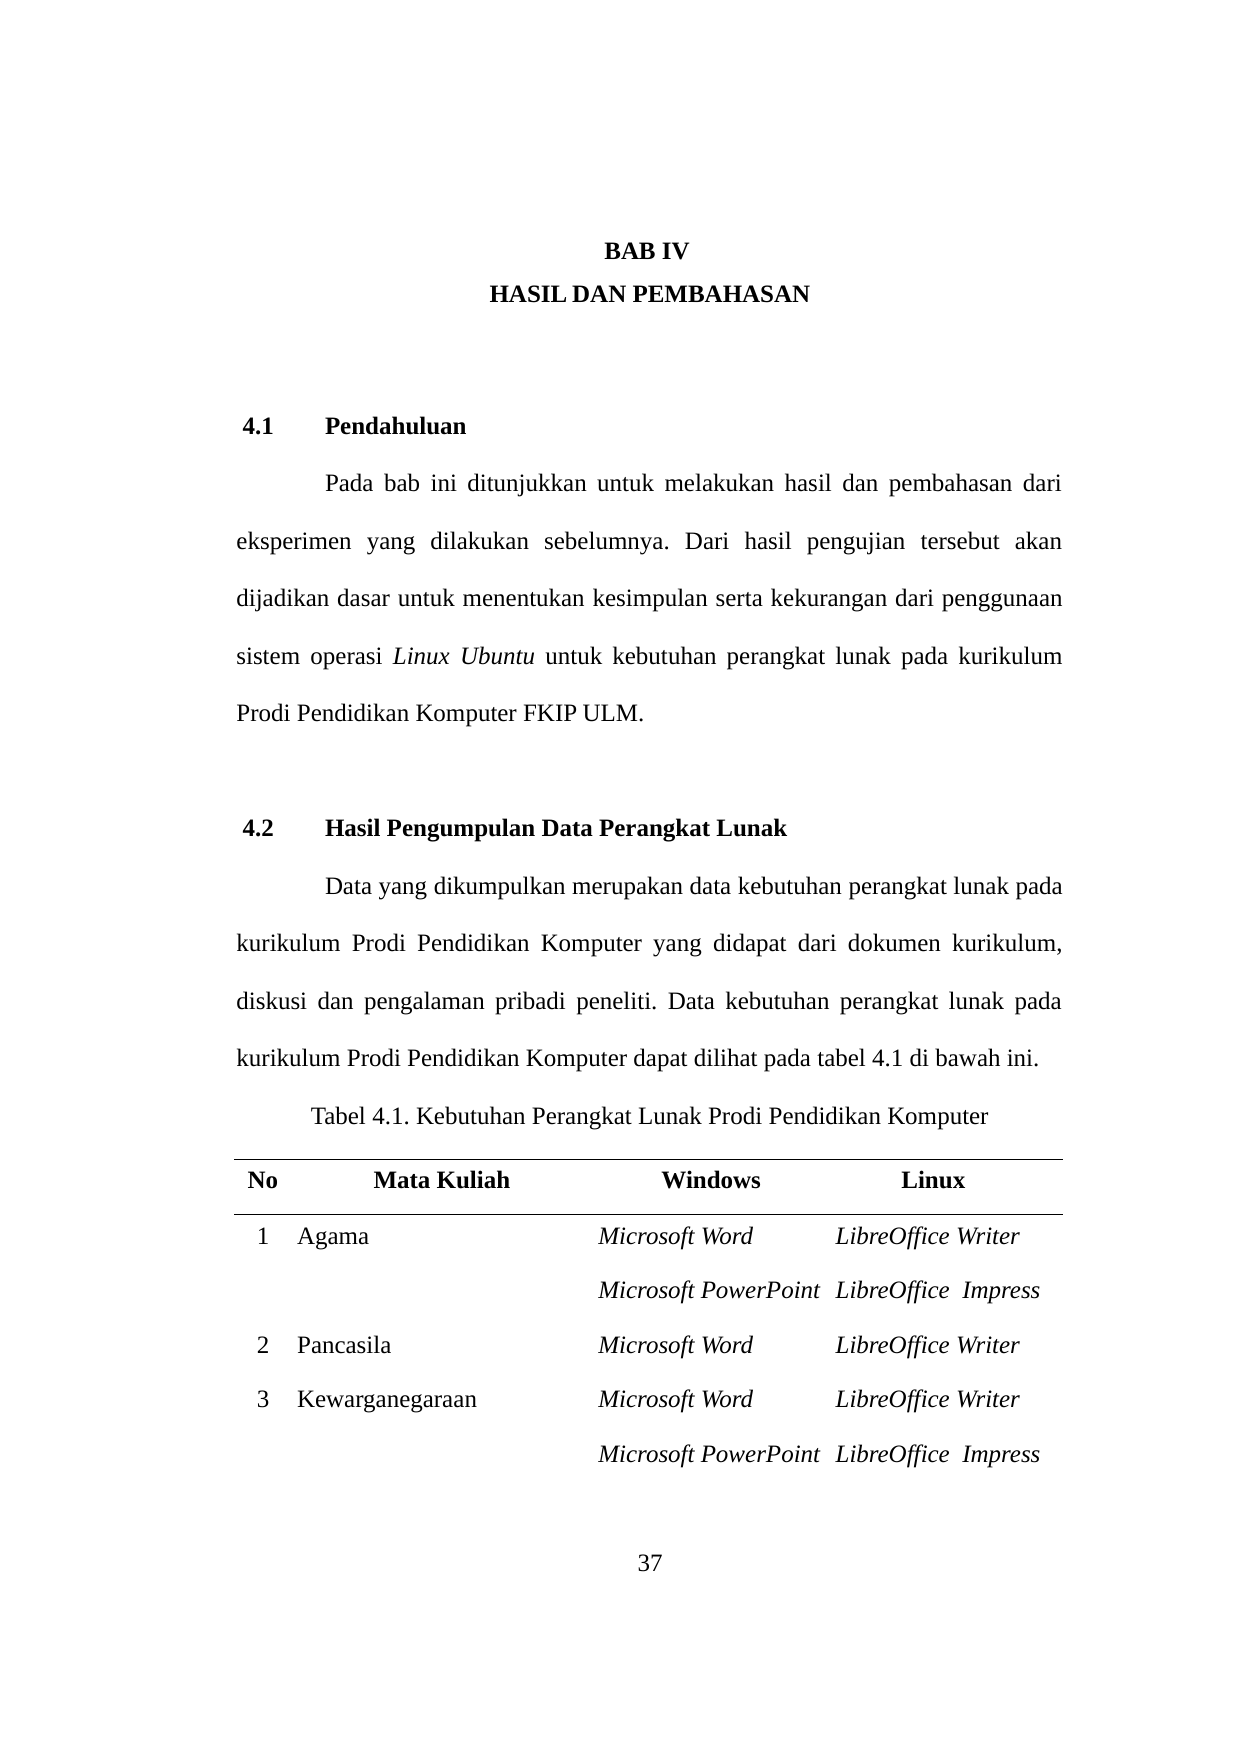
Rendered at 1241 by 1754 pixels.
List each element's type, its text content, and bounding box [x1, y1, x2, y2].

text Pada bab ini ditunjukkan untuk melakukan hasil dan pembahasan dari eksperimen yang dilakukan sebelumnya. Dari hasil pengujian tersebut akan dijadikan dasar untuk menentukan kesimpulan serta kekurangan dari penggunaan sistem operasi Linux Ubuntu untuk kebutuhan perangkat lunak pada kurikulum Prodi Pendidikan Komputer FKIP ULM. [236, 468, 1063, 727]
table_header Mata Kuliah [291, 1160, 592, 1214]
table_cell Kewarganegaraan [291, 1379, 592, 1487]
text Data yang dikumpulkan merupakan data kebutuhan perangkat lunak pada kurikulum Prodi Pendidikan Komputer yang didapat dari dokumen kurikulum, diskusi dan pengalaman pribadi peneliti. Data kebutuhan perangkat lunak pada kurikulum Prodi Pendidikan Komputer dapat dilihat pada tabel 4.1 di bawah ini. [236, 871, 1063, 1072]
subtitle Hasil Pengumpulan Data Perangkat Lunak [236, 813, 1063, 842]
table_cell 1 [234, 1215, 291, 1324]
table_cell LibreOffice Writer [830, 1215, 1063, 1269]
table_cell Pancasila [291, 1324, 592, 1378]
subtitle Pendahuluan [236, 411, 1063, 440]
subtitle HASIL DAN PEMBAHASAN [236, 236, 1063, 308]
table_cell LibreOffice Impress [830, 1270, 1063, 1324]
table_cell Microsoft Word [592, 1324, 829, 1378]
table_header Linux [830, 1160, 1063, 1214]
table_cell LibreOffice Impress [830, 1433, 1063, 1487]
text Tabel 4.1. Kebutuhan Perangkat Lunak Prodi Pendidikan Komputer [236, 1101, 1063, 1130]
table_cell LibreOffice Writer [830, 1324, 1063, 1378]
table_cell Microsoft PowerPoint [592, 1270, 829, 1324]
table_cell LibreOffice Writer [830, 1379, 1063, 1433]
table_header Windows [592, 1160, 829, 1214]
table_cell Agama [291, 1215, 592, 1324]
table_cell Microsoft Word [592, 1379, 829, 1433]
table_cell 2 [234, 1324, 291, 1378]
table_cell 3 [234, 1379, 291, 1487]
table_cell Microsoft Word [592, 1215, 829, 1269]
table_header No [234, 1160, 291, 1214]
table_cell Microsoft PowerPoint [592, 1433, 829, 1487]
